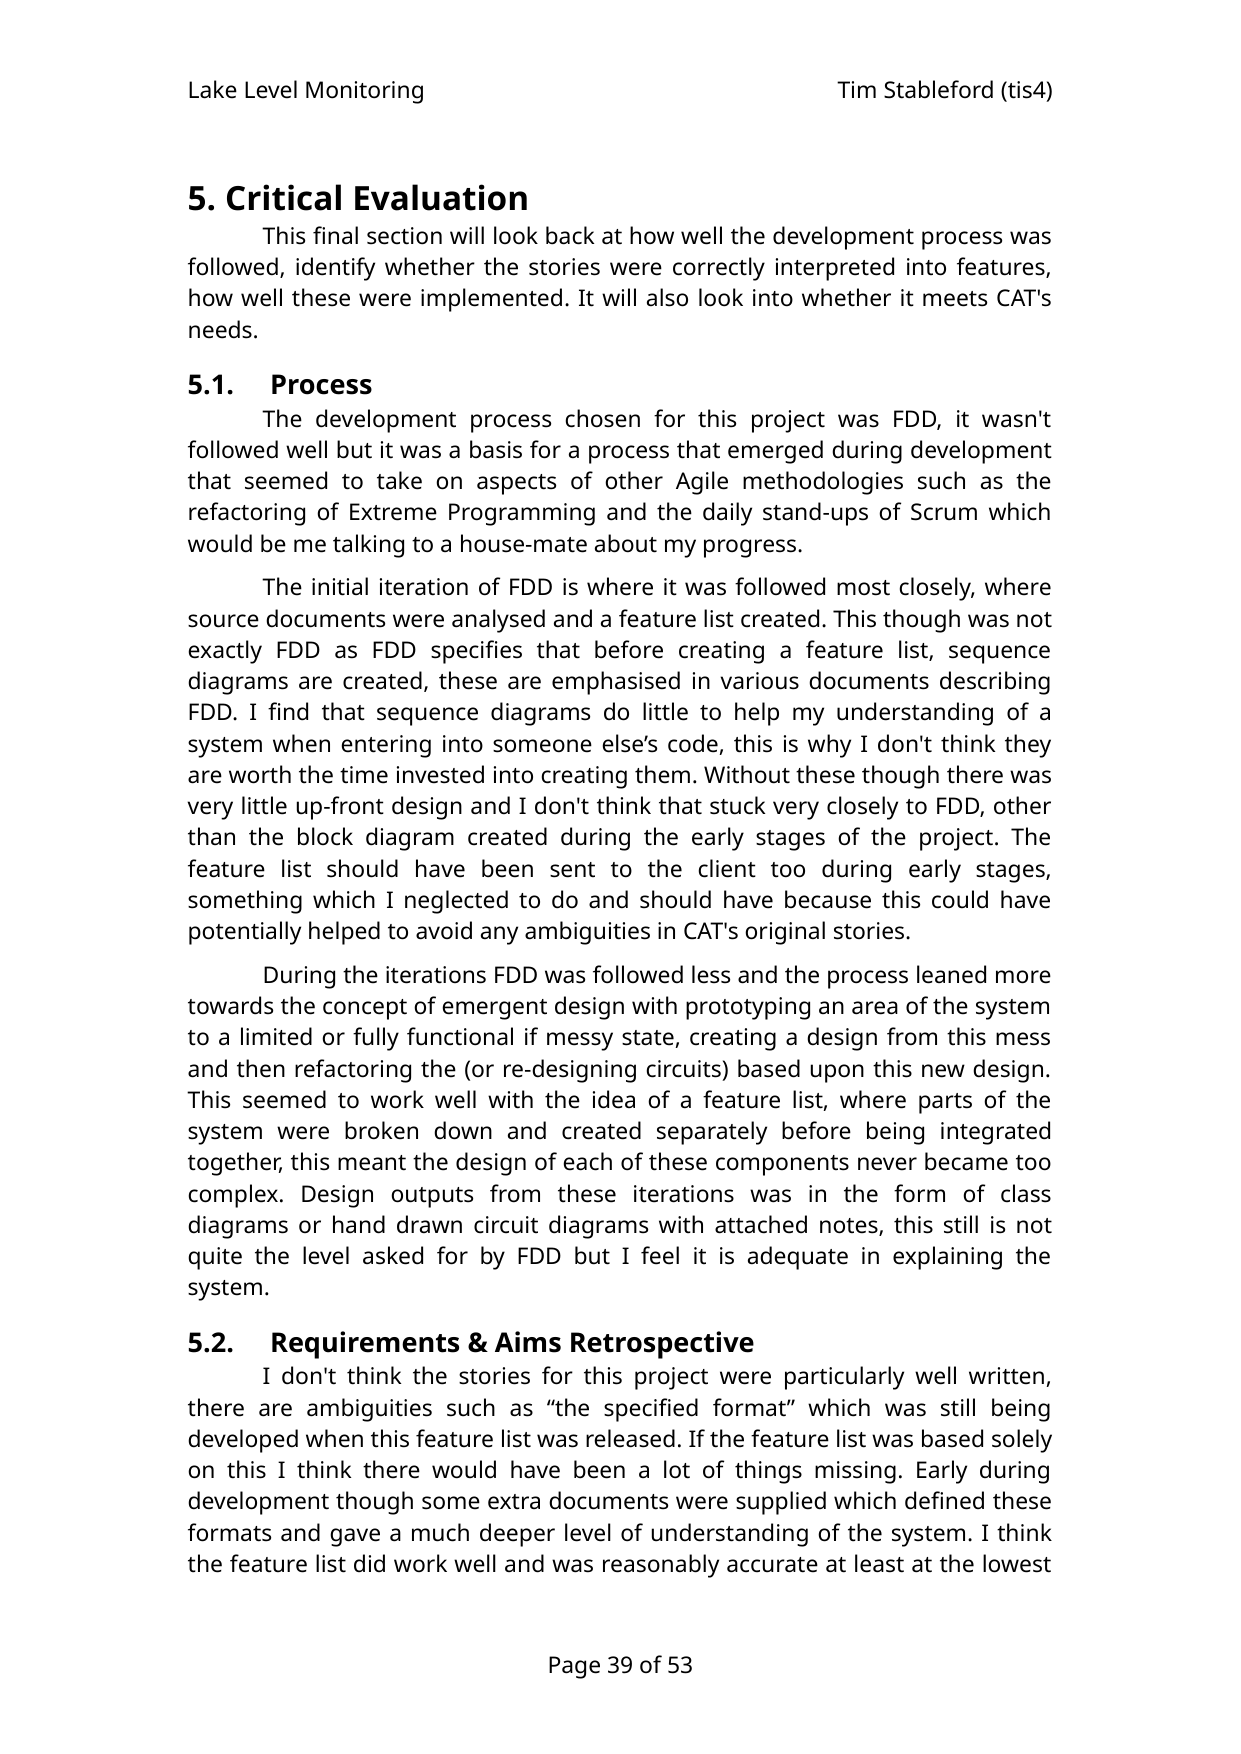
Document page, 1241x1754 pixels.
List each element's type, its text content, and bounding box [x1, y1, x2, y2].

text I don't think the stories for this project were particularly well written, there are ambiguities such as “the specified format” which was still being developed when this feature list was released. If the feature list was based solely on this I think there would have been a lot of things missing. Early during development though some extra documents were supplied which defined these formats and gave a much deeper level of understanding of the system. I think the feature list did work well and was reasonably accurate at least at the lowest [187, 1360, 1053, 1579]
subtitle Process [187, 366, 1053, 402]
subtitle Requirements & Aims Retrospective [187, 1323, 1053, 1360]
subtitle Critical Evaluation [187, 174, 1053, 220]
text The development process chosen for this project was FDD, it wasn't followed well but it was a basis for a process that emerged during development that seemed to take on aspects of other Agile methodologies such as the refactoring of Extreme Programming and the daily stand-ups of Scrum which would be me talking to a house-mate about my progress. [187, 402, 1053, 559]
text During the iterations FDD was followed less and the process leaned more towards the concept of emergent design with prototyping an area of the system to a limited or fully functional if messy state, creating a design from this mess and then refactoring the (or re-designing circuits) based upon this new design. This seemed to work well with the idea of a feature list, where parts of the system were broken down and created separately before being integrated together, this meant the design of each of these components never became too complex. Design outputs from these iterations was in the form of class diagrams or hand drawn circuit diagrams with attached notes, this still is not quite the level asked for by FDD but I feel it is adequate in explaining the system. [187, 959, 1053, 1302]
text This final section will look back at how well the development process was followed, identify whether the stories were correctly interpreted into features, how well these were implemented. It will also look into whether it meets CAT's needs. [187, 220, 1053, 345]
text The initial iteration of FDD is where it was followed most closely, where source documents were analysed and a feature list created. This though was not exactly FDD as FDD specifies that before creating a feature list, sequence diagrams are created, these are emphasised in various documents describing FDD. I find that sequence diagrams do little to help my understanding of a system when entering into someone else’s code, this is why I don't think they are worth the time invested into creating them. Without these though there was very little up-front design and I don't think that stuck very closely to FDD, other than the block diagram created during the early stages of the project. The feature list should have been sent to the client too during early stages, something which I neglected to do and should have because this could have potentially helped to avoid any ambiguities in CAT's original stories. [187, 571, 1053, 946]
